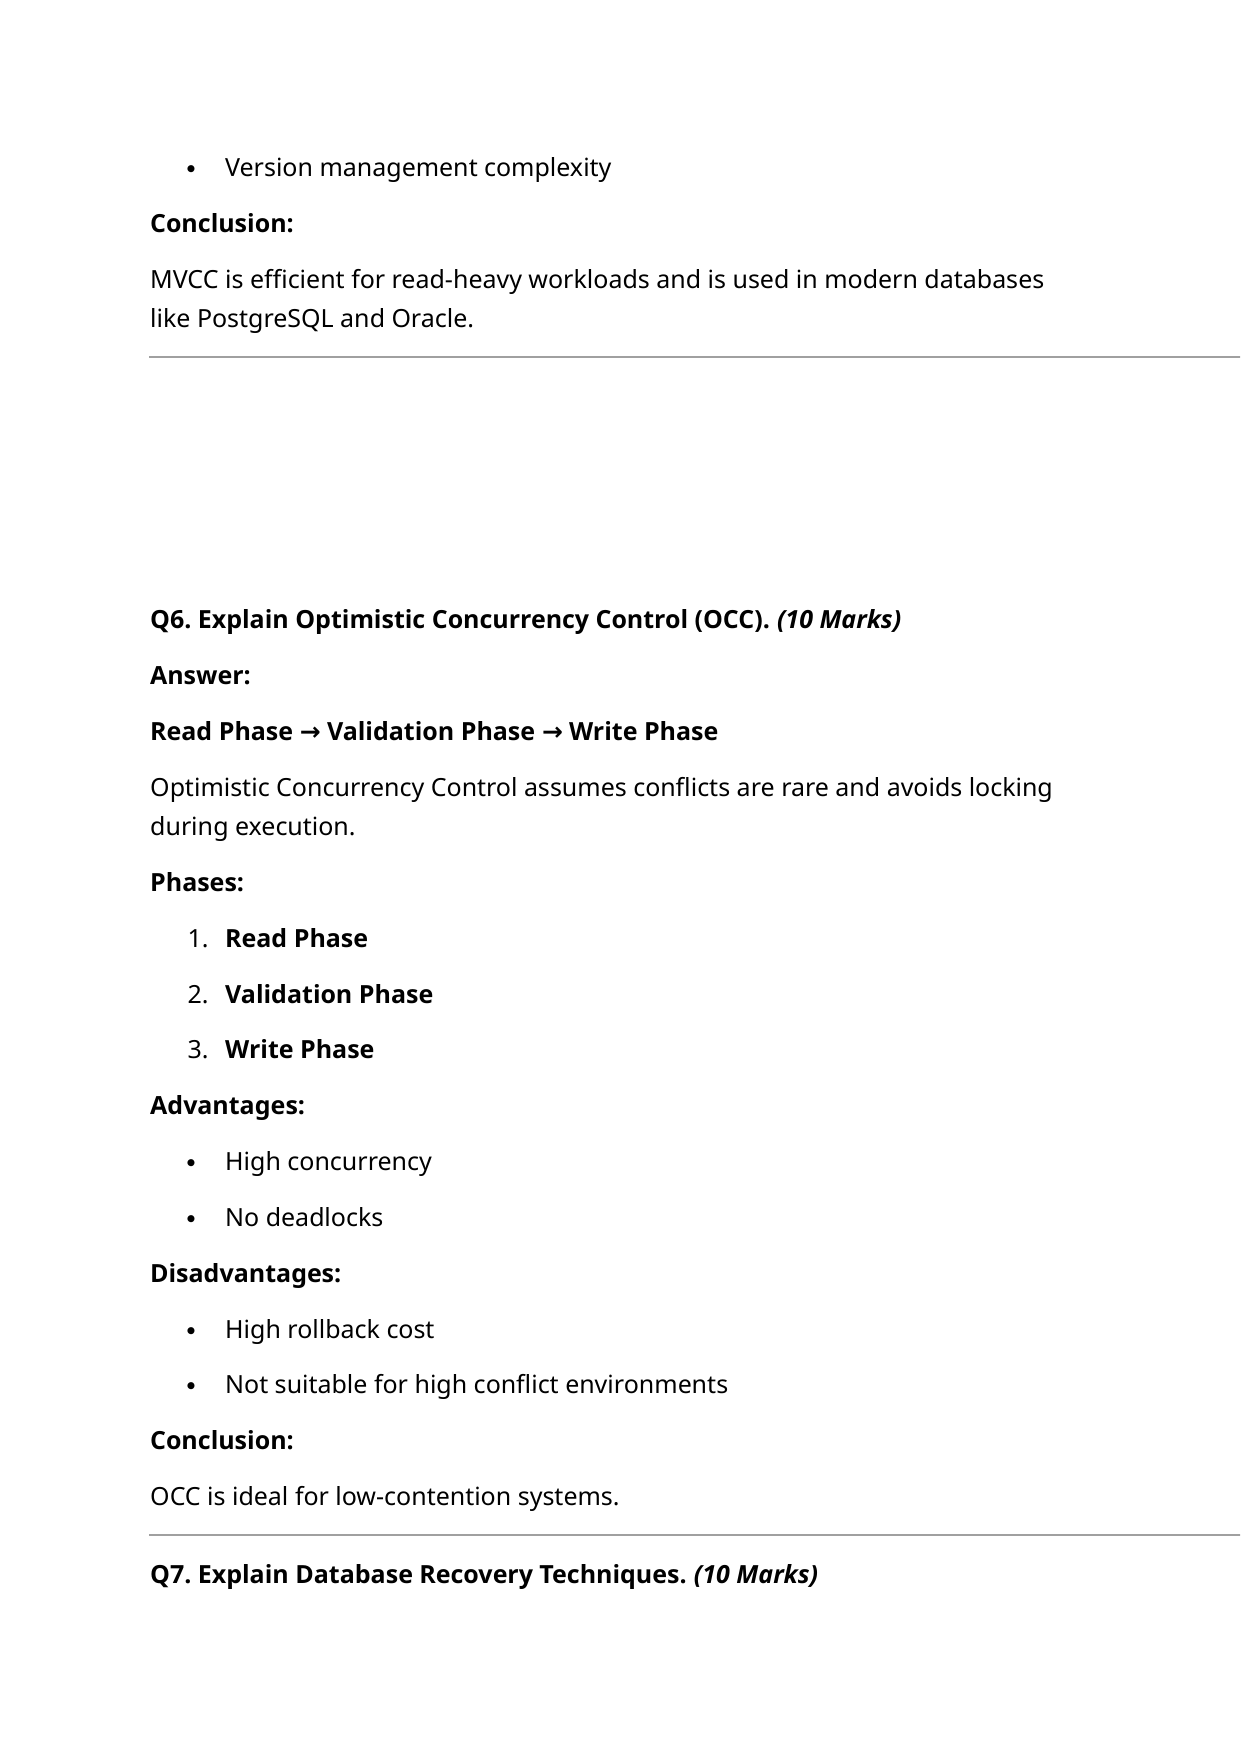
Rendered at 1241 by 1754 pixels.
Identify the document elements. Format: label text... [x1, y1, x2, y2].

text Conclusion: [150, 1423, 1090, 1457]
list No deadlocks [187, 1199, 1090, 1234]
text Q6. Explain Optimistic Concurrency Control (OCC). (10 Marks) [150, 602, 1090, 636]
text Conclusion: [150, 206, 1090, 240]
list Write Phase [187, 1032, 1090, 1066]
list Not suitable for high conflict environments [187, 1367, 1090, 1401]
text Q7. Explain Database Recovery Techniques. (10 Marks) [150, 1557, 1090, 1591]
text Advantages: [150, 1088, 1090, 1122]
list High rollback cost [187, 1311, 1090, 1345]
list Version management complexity [187, 150, 1090, 184]
list High concurrency [187, 1144, 1090, 1178]
text Read Phase → Validation Phase → Write Phase [150, 714, 1090, 748]
text Answer: [150, 658, 1090, 692]
text Phases: [150, 864, 1090, 899]
text MVCC is efficient for read-heavy workloads and is used in modern databases like PostgreSQL and Oracle. [150, 262, 1090, 335]
text Disadvantages: [150, 1255, 1090, 1289]
text Optimistic Concurrency Control assumes conflicts are rare and avoids locking during execution. [150, 769, 1090, 843]
list Validation Phase [187, 976, 1090, 1010]
text OCC is ideal for low-contention systems. [150, 1479, 1090, 1513]
list Read Phase [187, 920, 1090, 954]
